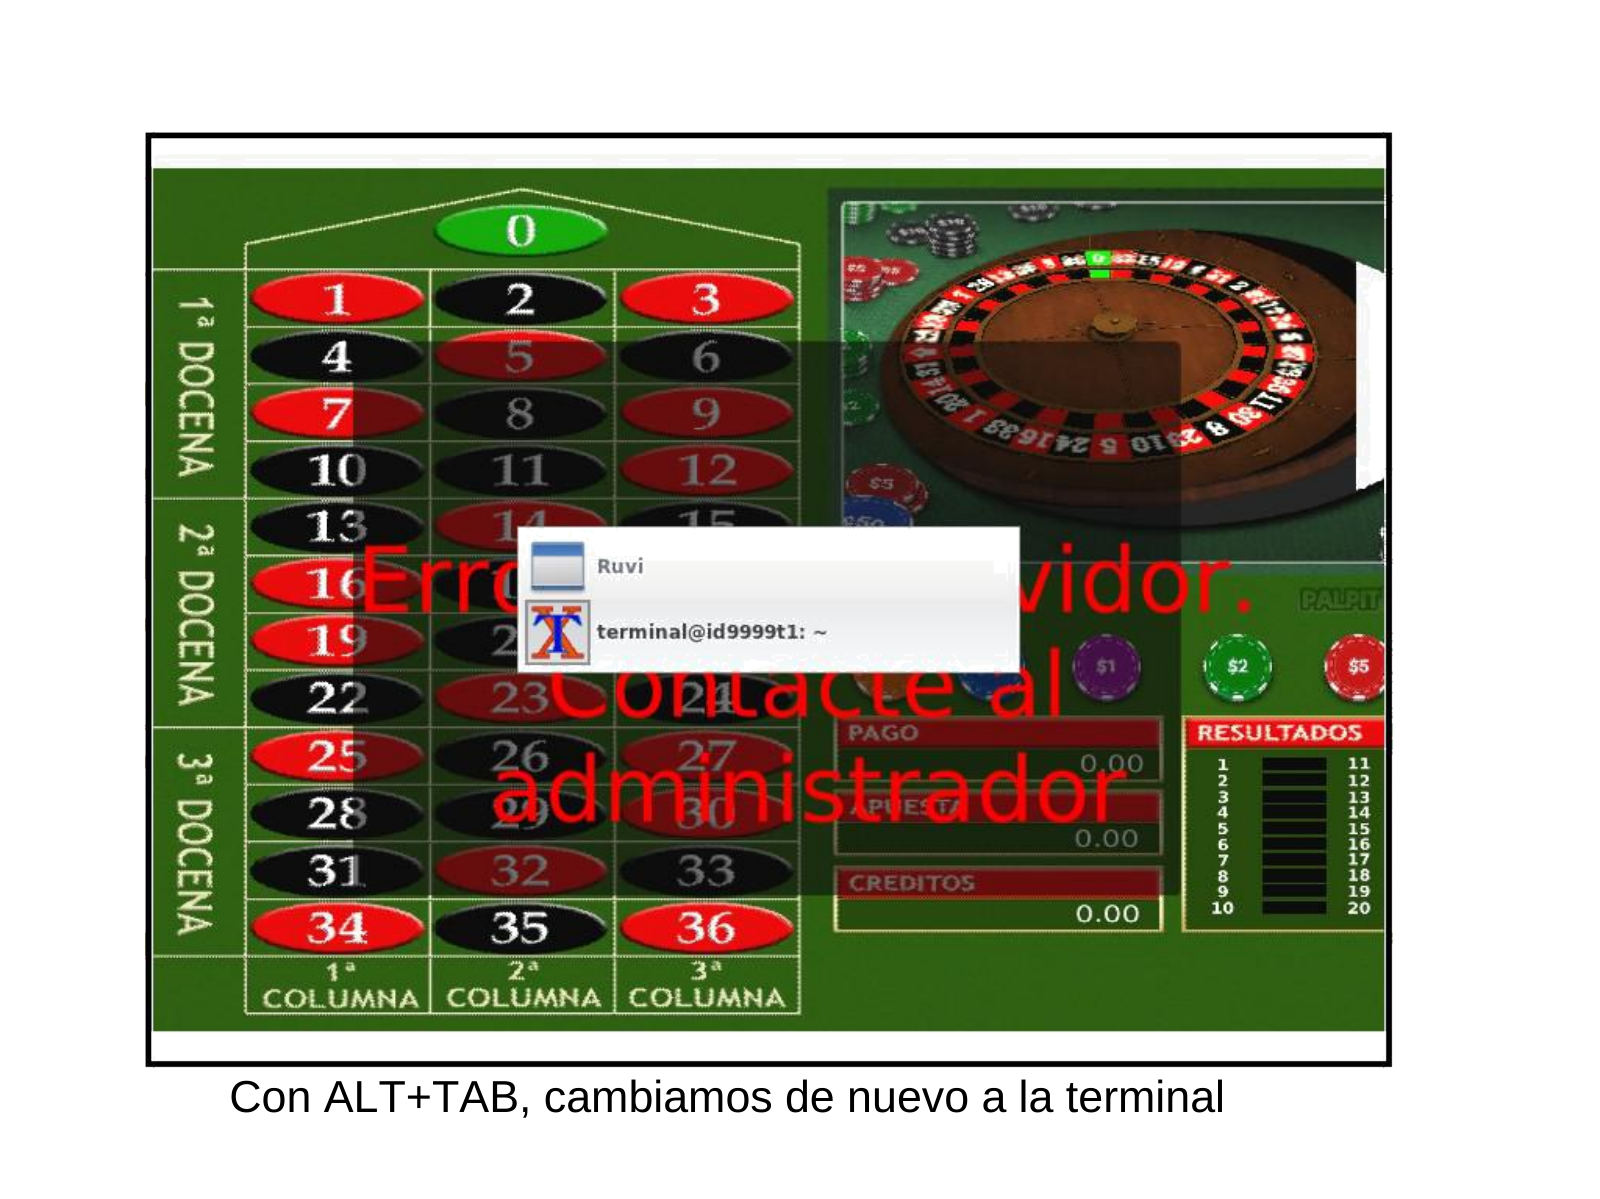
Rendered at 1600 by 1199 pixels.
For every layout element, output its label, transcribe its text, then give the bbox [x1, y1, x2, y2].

text Con ALT+TAB, cambiamos de nuevo a la terminal [229, 1070, 1248, 1122]
picture [144, 131, 1394, 1069]
